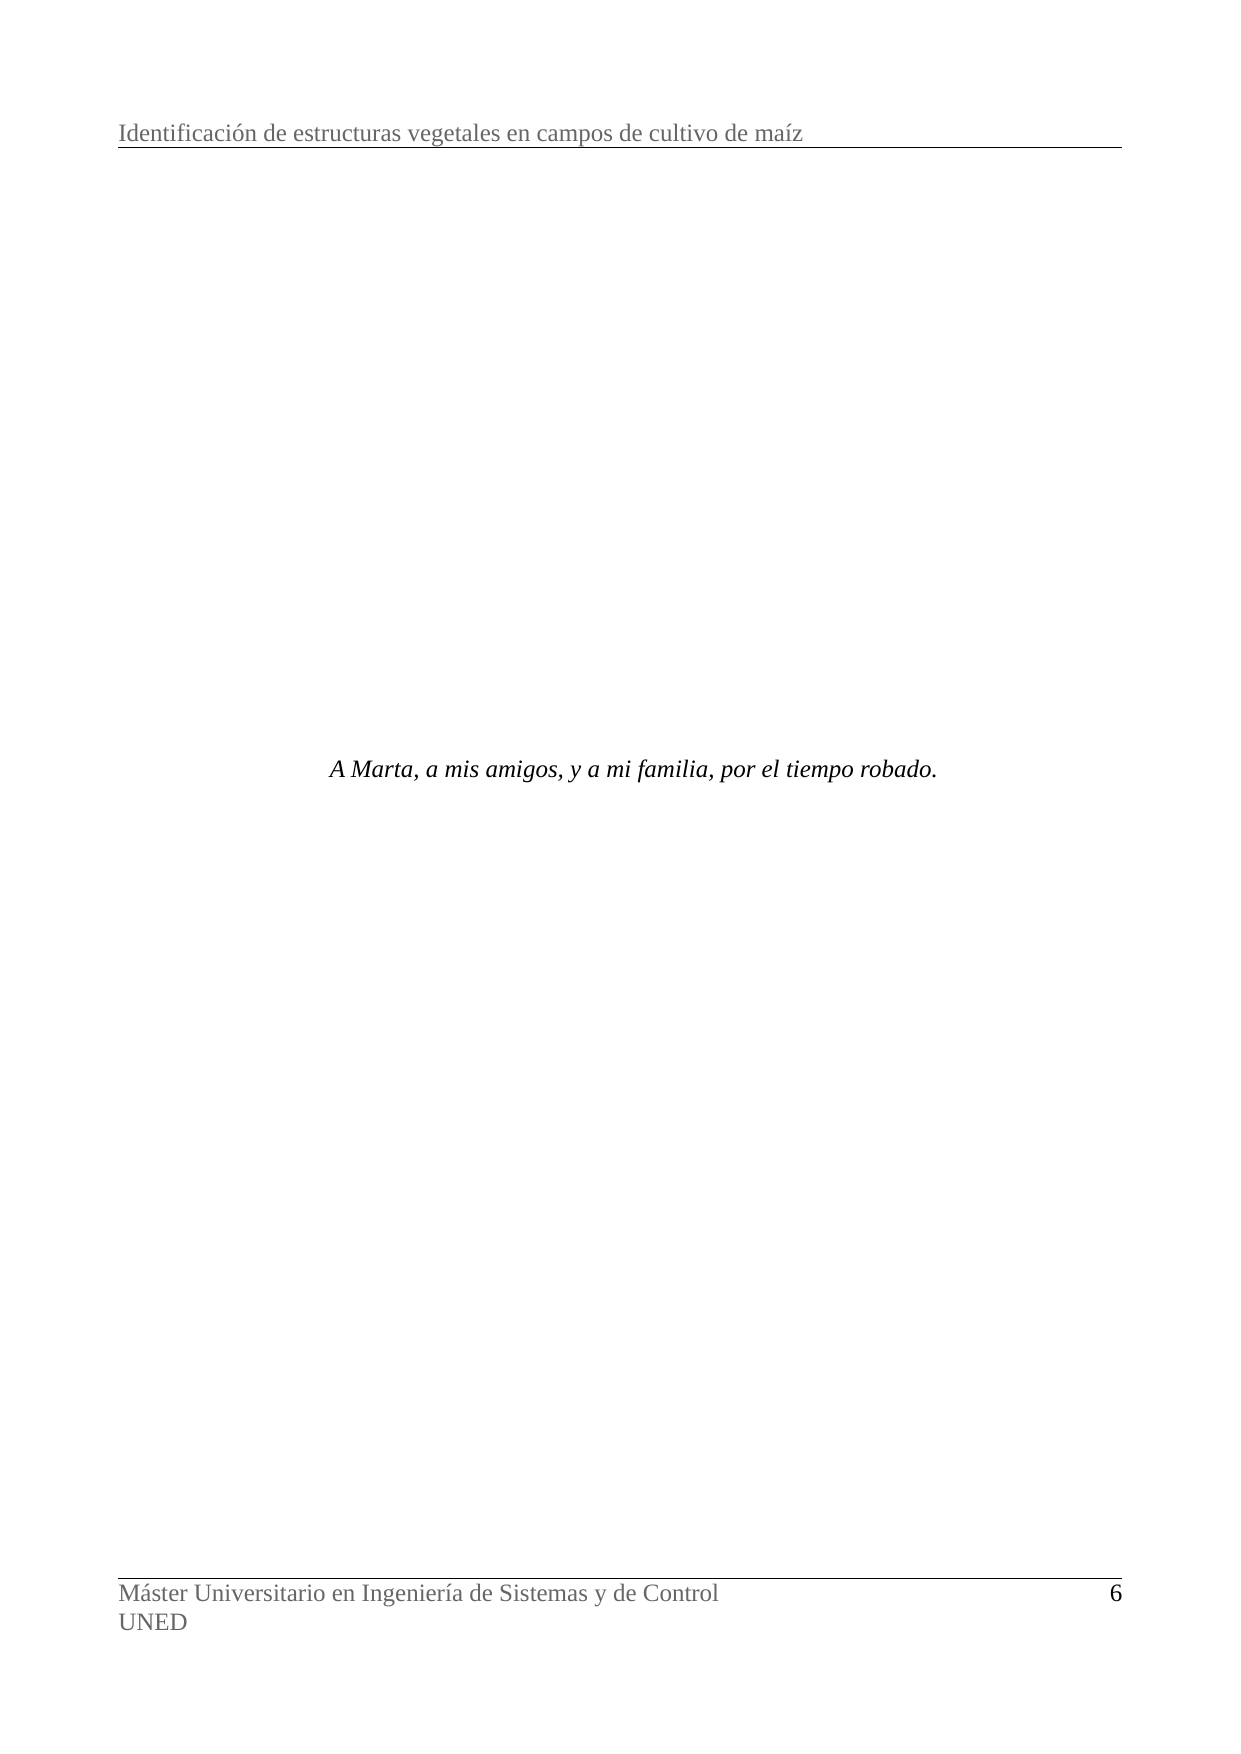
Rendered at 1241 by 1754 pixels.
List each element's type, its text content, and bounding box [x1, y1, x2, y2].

text A Marta, a mis amigos, y a mi familia, por el tiempo robado. [118, 754, 1122, 783]
